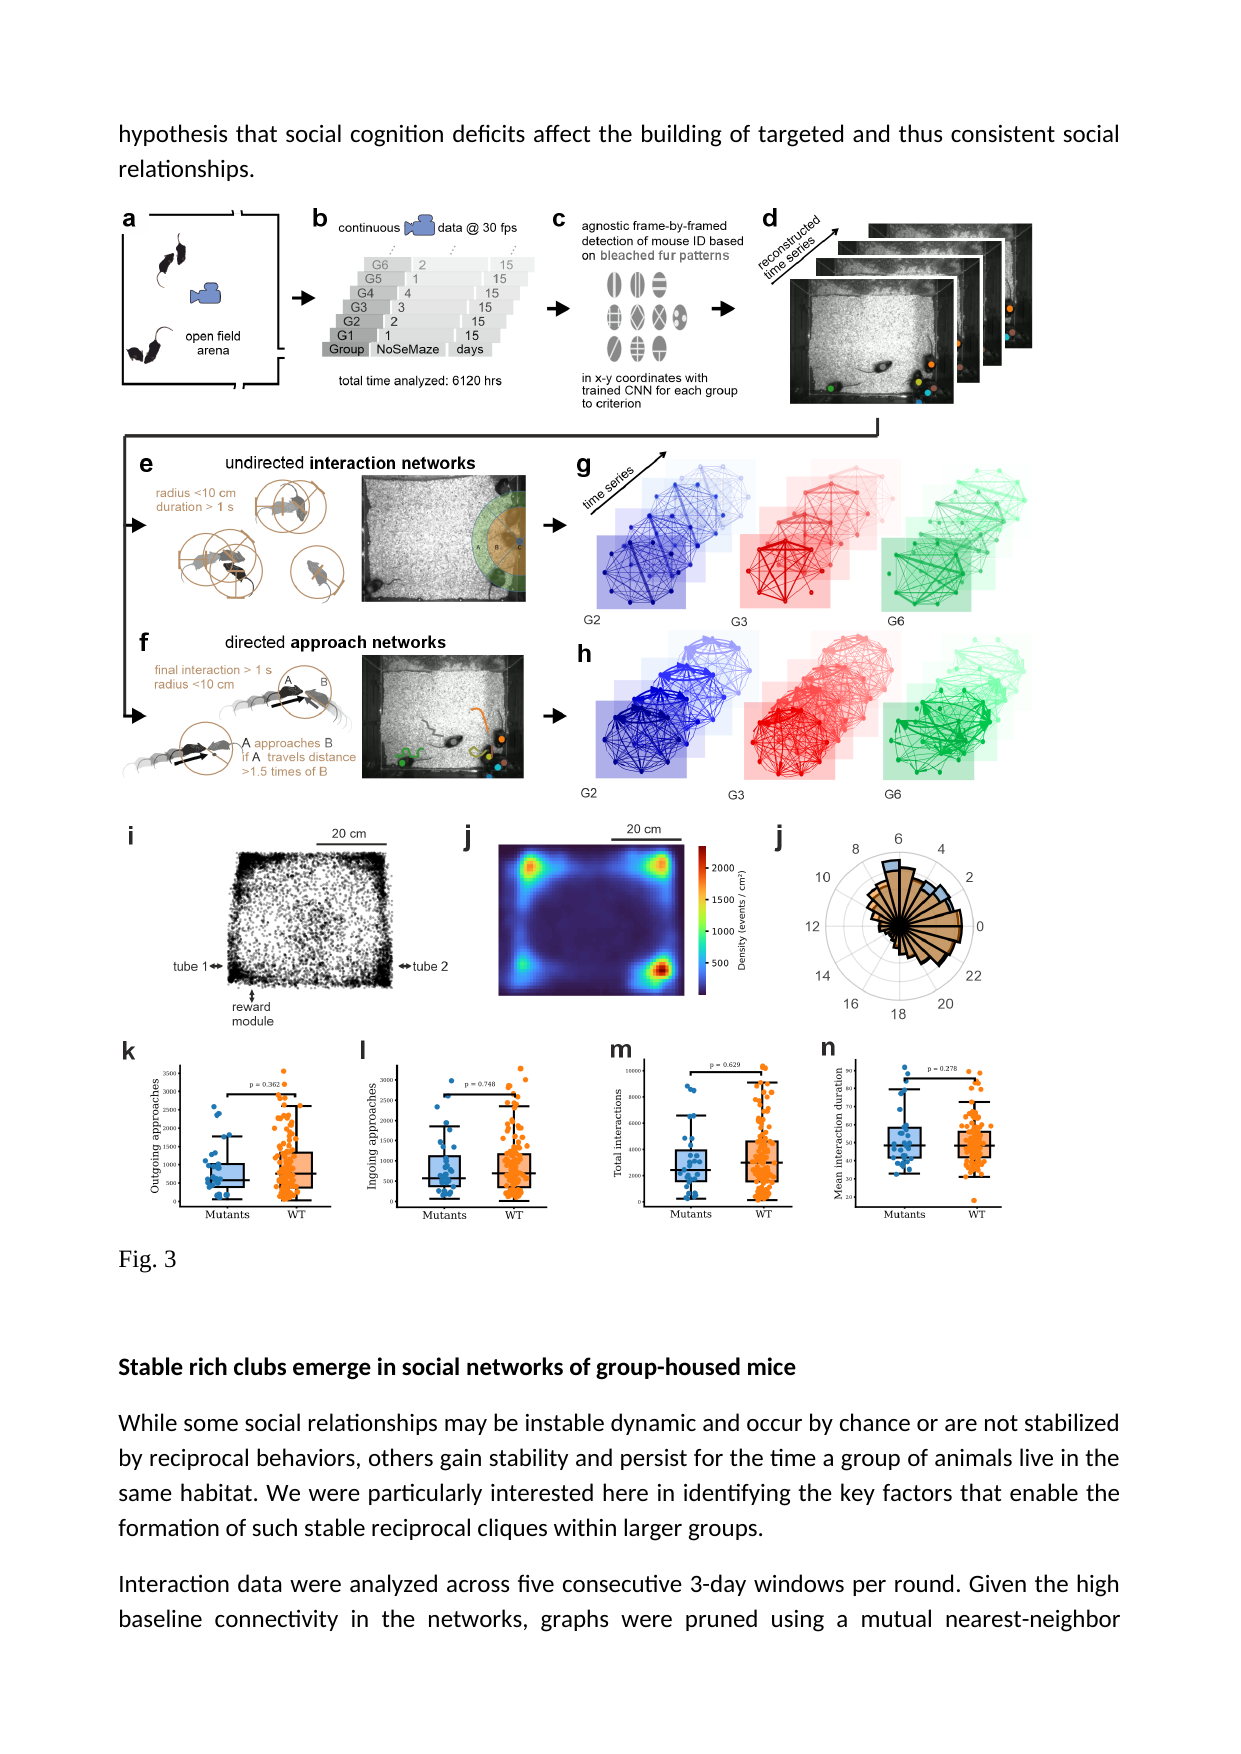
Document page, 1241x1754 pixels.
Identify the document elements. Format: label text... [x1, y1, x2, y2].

picture [120, 208, 1047, 1219]
list hypothesis that social cognition deficits affect the building of targeted and thus consistent social relationships. [118, 118, 1122, 184]
text Fig. 3 [118, 1244, 1122, 1272]
text Stable rich clubs emerge in social networks of group-housed mice [118, 1351, 1122, 1382]
text While some social relationships may be instable dynamic and occur by chance or are not stabilized by reciprocal behaviors, others gain stability and persist for the time a group of animals live in the same habitat. We were particularly interested here in identifying the key factors that enable the formation of such stable reciprocal cliques within larger groups. [118, 1407, 1122, 1543]
text Interaction data were analyzed across five consecutive 3-day windows per round. Given the high baseline connectivity in the networks, graphs were pruned using a mutual nearest-neighbor [118, 1568, 1122, 1633]
